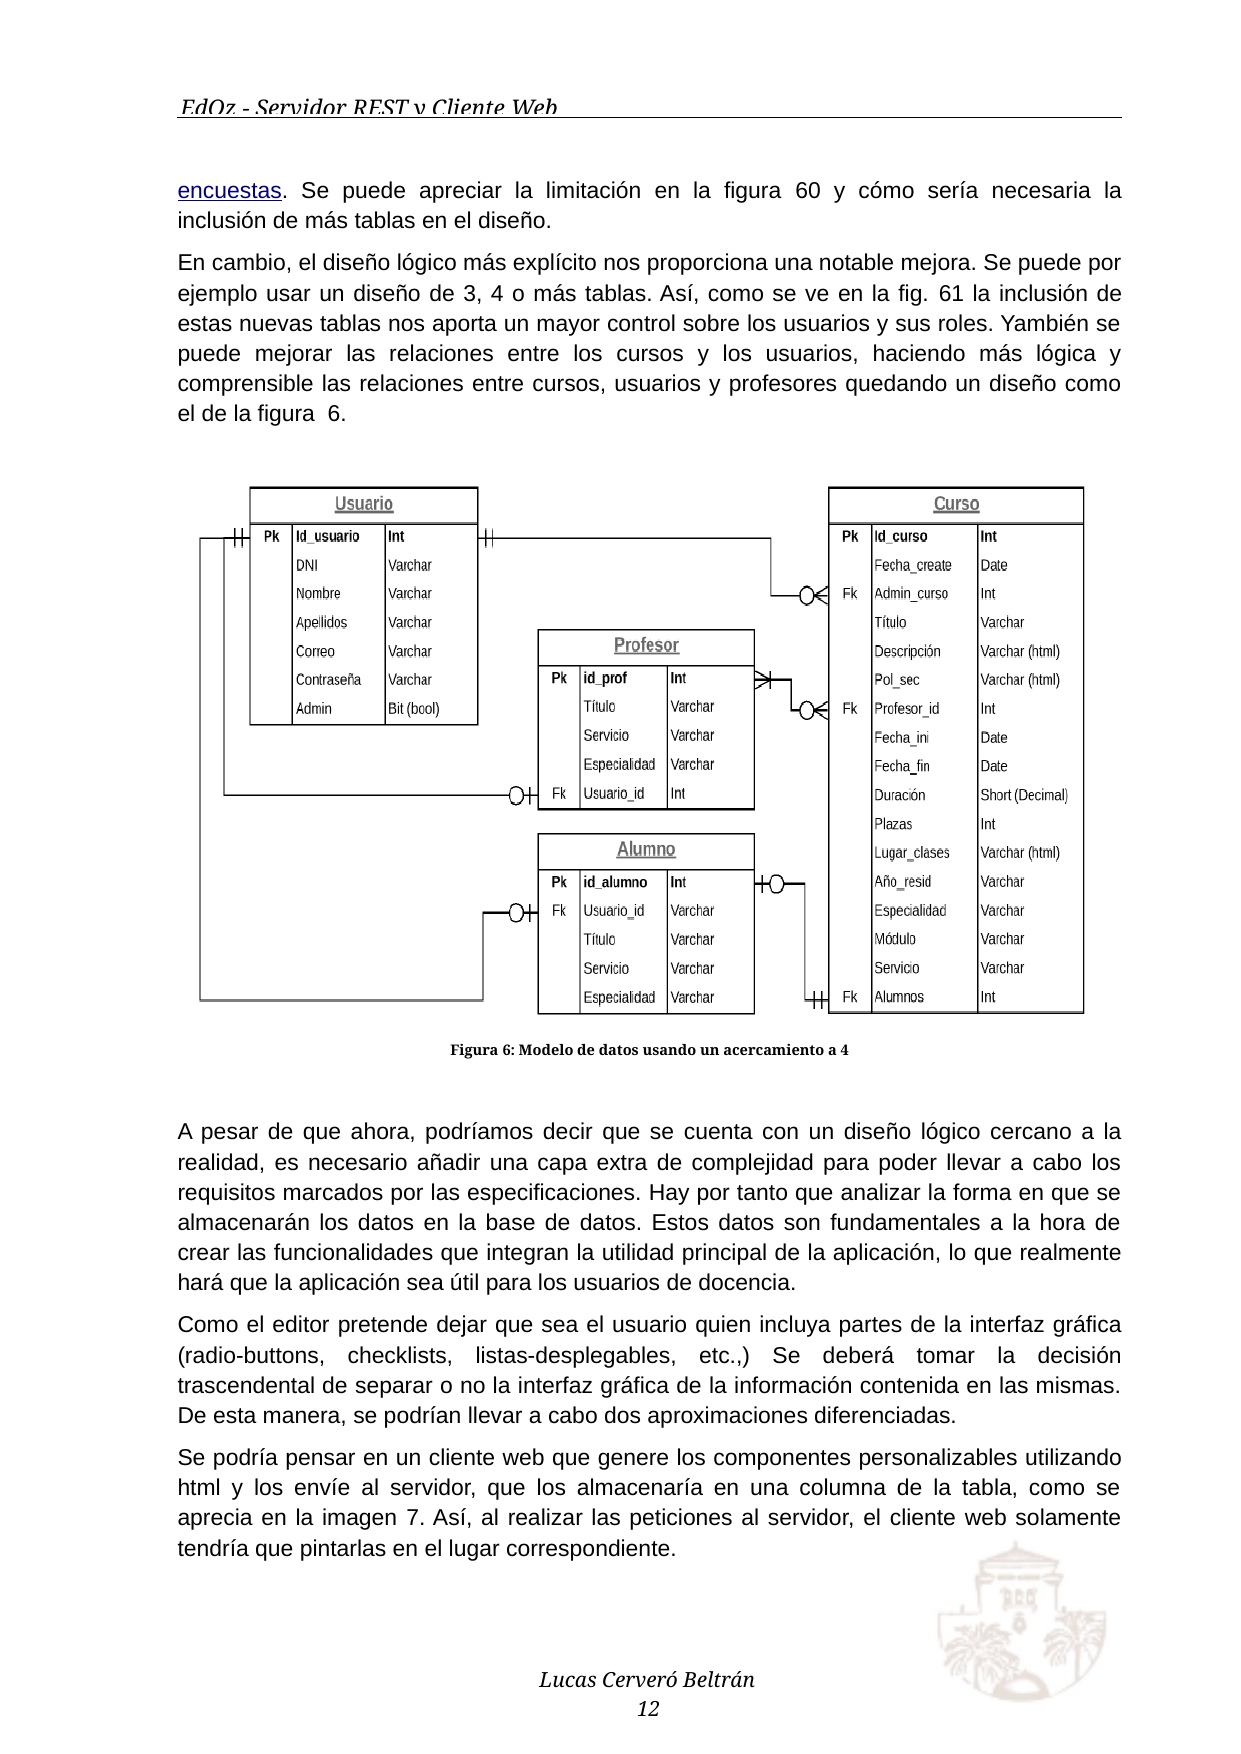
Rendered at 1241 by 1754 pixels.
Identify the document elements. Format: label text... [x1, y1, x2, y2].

text Figura 6: Modelo de datos usando un acercamiento a 4 [180, 1036, 1119, 1059]
text Se podría pensar en un cliente web que genere los componentes personalizables utilizando html y los envíe al servidor, que los almacenaría en una columna de la tabla, como se aprecia en la imagen 7. Así, al realizar las peticiones al servidor, el cliente web solamente tendría que pintarlas en el lugar correspondiente. [177, 1444, 1122, 1561]
text En cambio, el diseño lógico más explícito nos proporciona una notable mejora. Se puede por ejemplo usar un diseño de 3, 4 o más tablas. Así, como se ve en la fig. 61 la inclusión de estas nuevas tablas nos aporta un mayor control sobre los usuarios y sus roles. Yambién se puede mejorar las relaciones entre los cursos y los usuarios, haciendo más lógica y comprensible las relaciones entre cursos, usuarios y profesores quedando un diseño como el de la figura 6. [177, 249, 1122, 427]
text Como el editor pretende dejar que sea el usuario quien incluya partes de la interfaz gráfica (radio-buttons, checklists, listas-desplegables, etc.,) Se deberá tomar la decisión trascendental de separar o no la interfaz gráfica de la información contenida en las mismas. De esta manera, se podrían llevar a cabo dos aproximaciones diferenciadas. [177, 1311, 1122, 1428]
text encuestas. Se puede apreciar la limitación en la figura 60 y cómo sería necesaria la inclusión de más tablas en el diseño. [177, 177, 1122, 234]
text A pesar de que ahora, podríamos decir que se cuenta con un diseño lógico cercano a la realidad, es necesario añadir una capa extra de complejidad para poder llevar a cabo los requisitos marcados por las especificaciones. Hay por tanto que analizar la forma en que se almacenarán los datos en la base de datos. Estos datos son fundamentales a la hora de crear las funcionalidades que integran la utilidad principal de la aplicación, lo que realmente hará que la aplicación sea útil para los usuarios de docencia. [177, 1118, 1122, 1296]
picture [180, 454, 1119, 1036]
